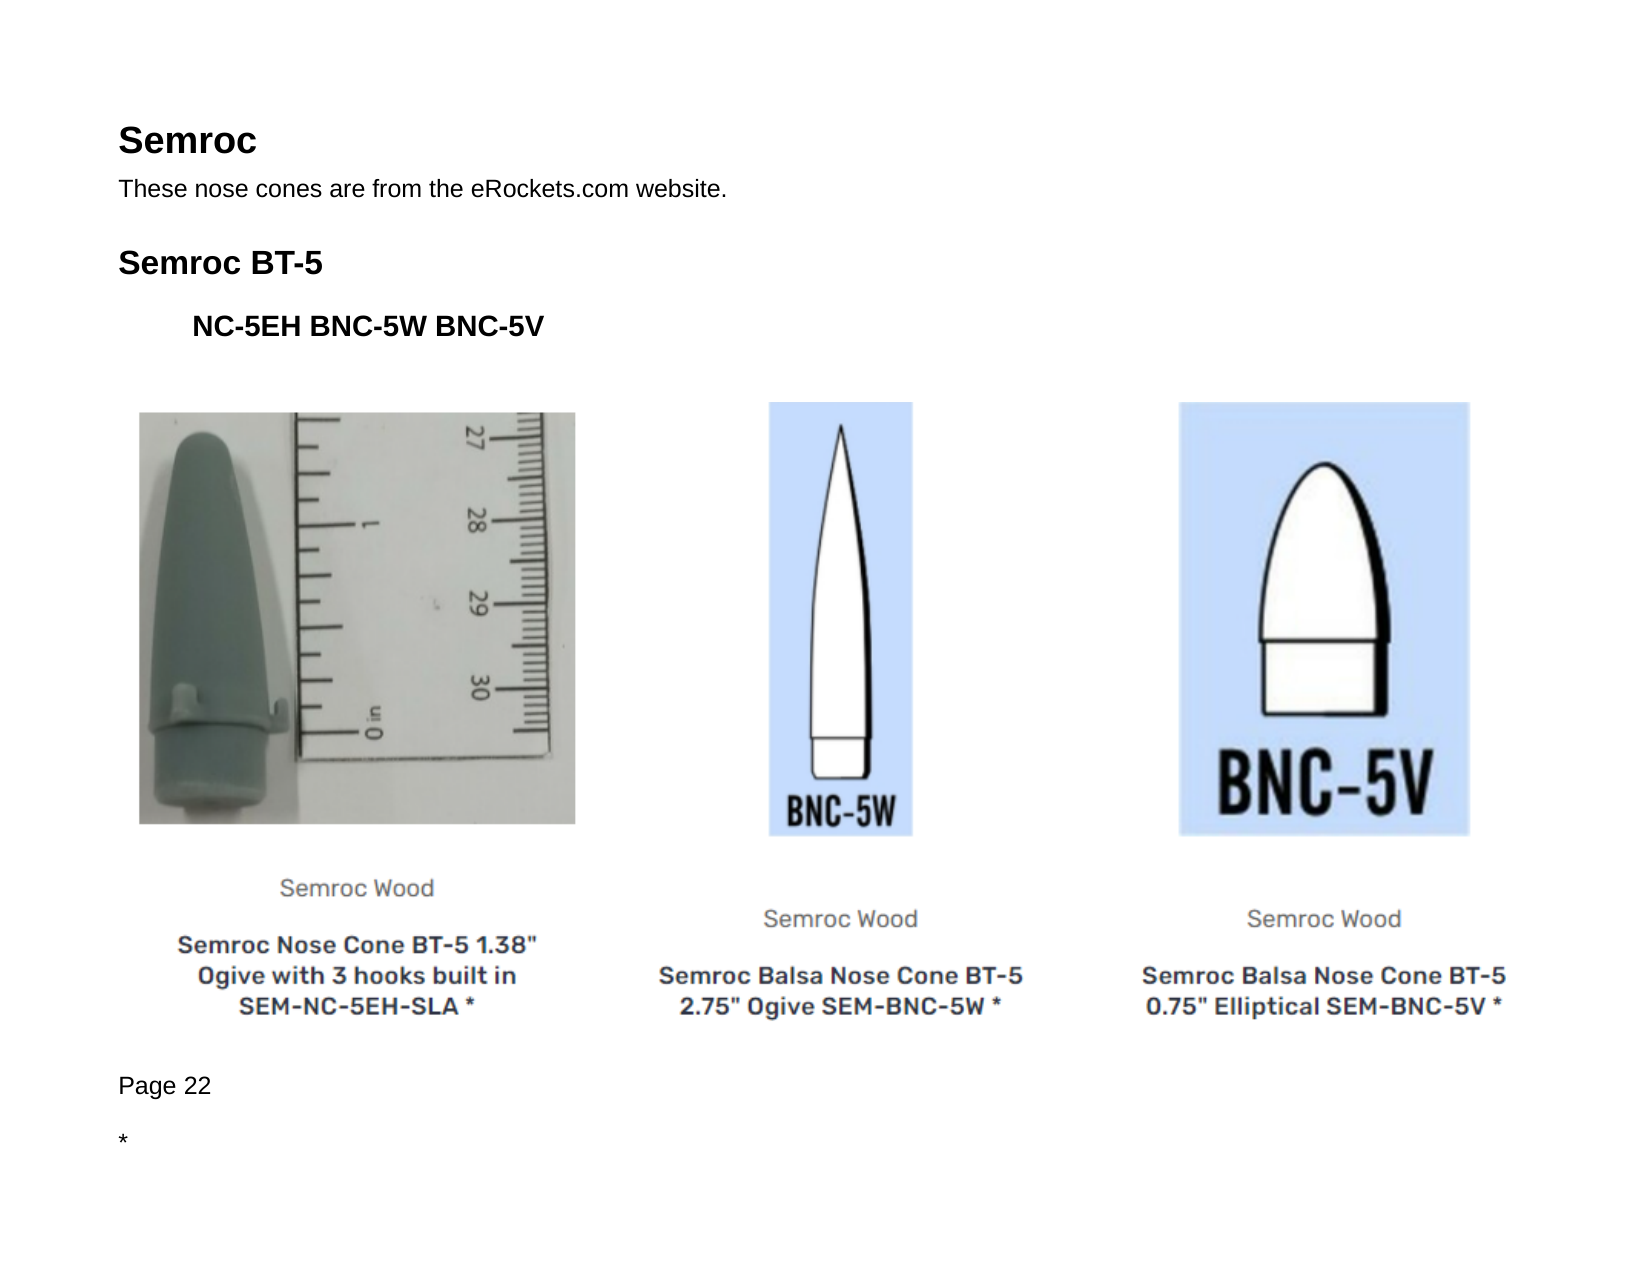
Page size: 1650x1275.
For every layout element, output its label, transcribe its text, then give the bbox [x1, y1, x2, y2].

subtitle Semroc [118, 118, 1532, 162]
subtitle NC-5EH BNC-5W BNC-5V [118, 308, 1532, 342]
subtitle Semroc BT-5 [118, 243, 1532, 281]
text These nose cones are from the eRockets.com website. [118, 174, 1532, 203]
picture [118, 402, 1532, 1041]
